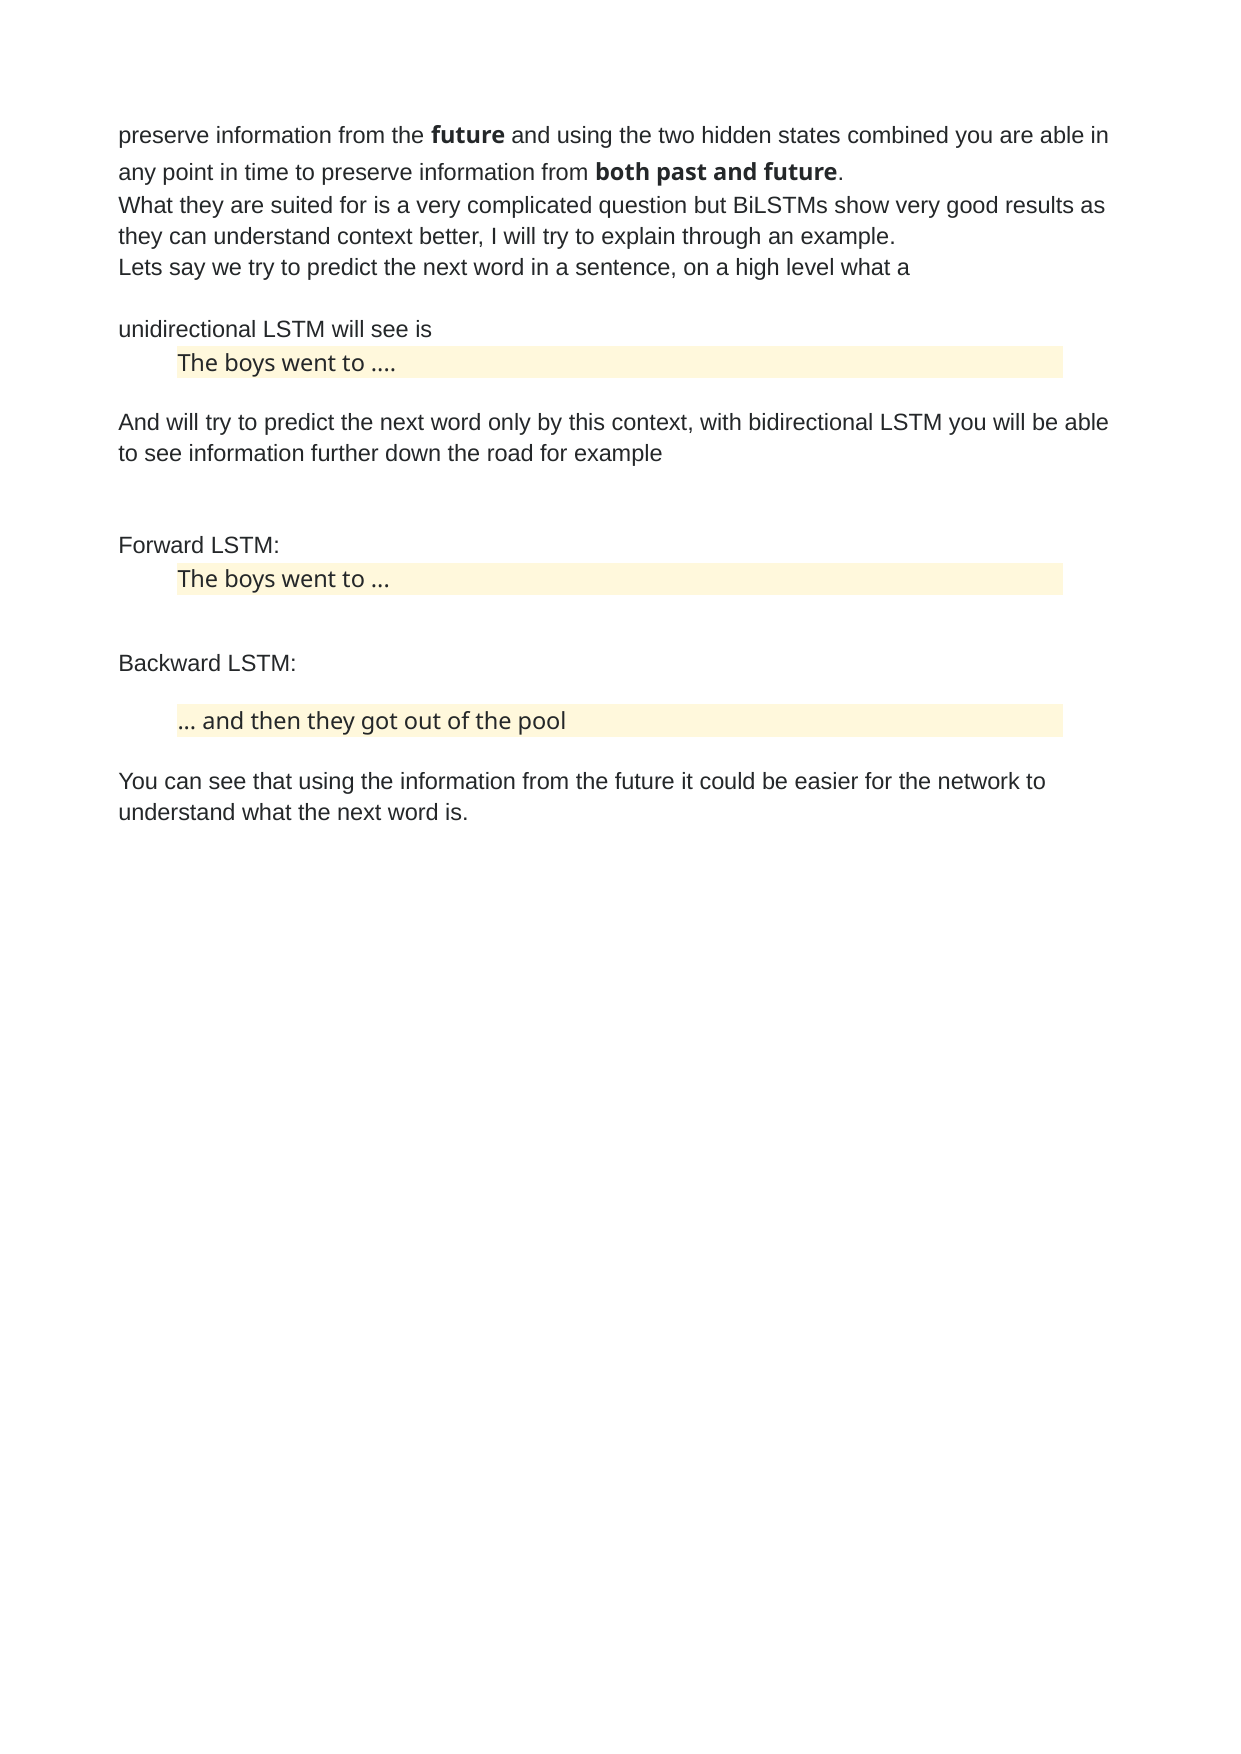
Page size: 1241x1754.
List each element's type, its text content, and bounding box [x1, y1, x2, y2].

text And will try to predict the next word only by this context, with bidirectional LSTM you will be able to see information further down the road for example [118, 409, 1122, 466]
text The boys went to .... [177, 346, 1063, 378]
text preserve information from the future and using the two hidden states combined you are able in any point in time to preserve information from both past and future. [118, 118, 1122, 187]
text Lets say we try to predict the next word in a sentence, on a high level what a [118, 253, 1122, 280]
text You can see that using the information from the future it could be easier for the network to understand what the next word is. [118, 767, 1122, 825]
text What they are suited for is a very complicated question but BiLSTMs show very good results as they can understand context better, I will try to explain through an example. [118, 192, 1122, 249]
text The boys went to ... [177, 563, 1063, 595]
text unidirectional LSTM will see is [118, 315, 1122, 342]
text ... and then they got out of the pool [177, 704, 1063, 737]
text Forward LSTM: [118, 532, 1122, 559]
text Backward LSTM: [118, 650, 1122, 677]
